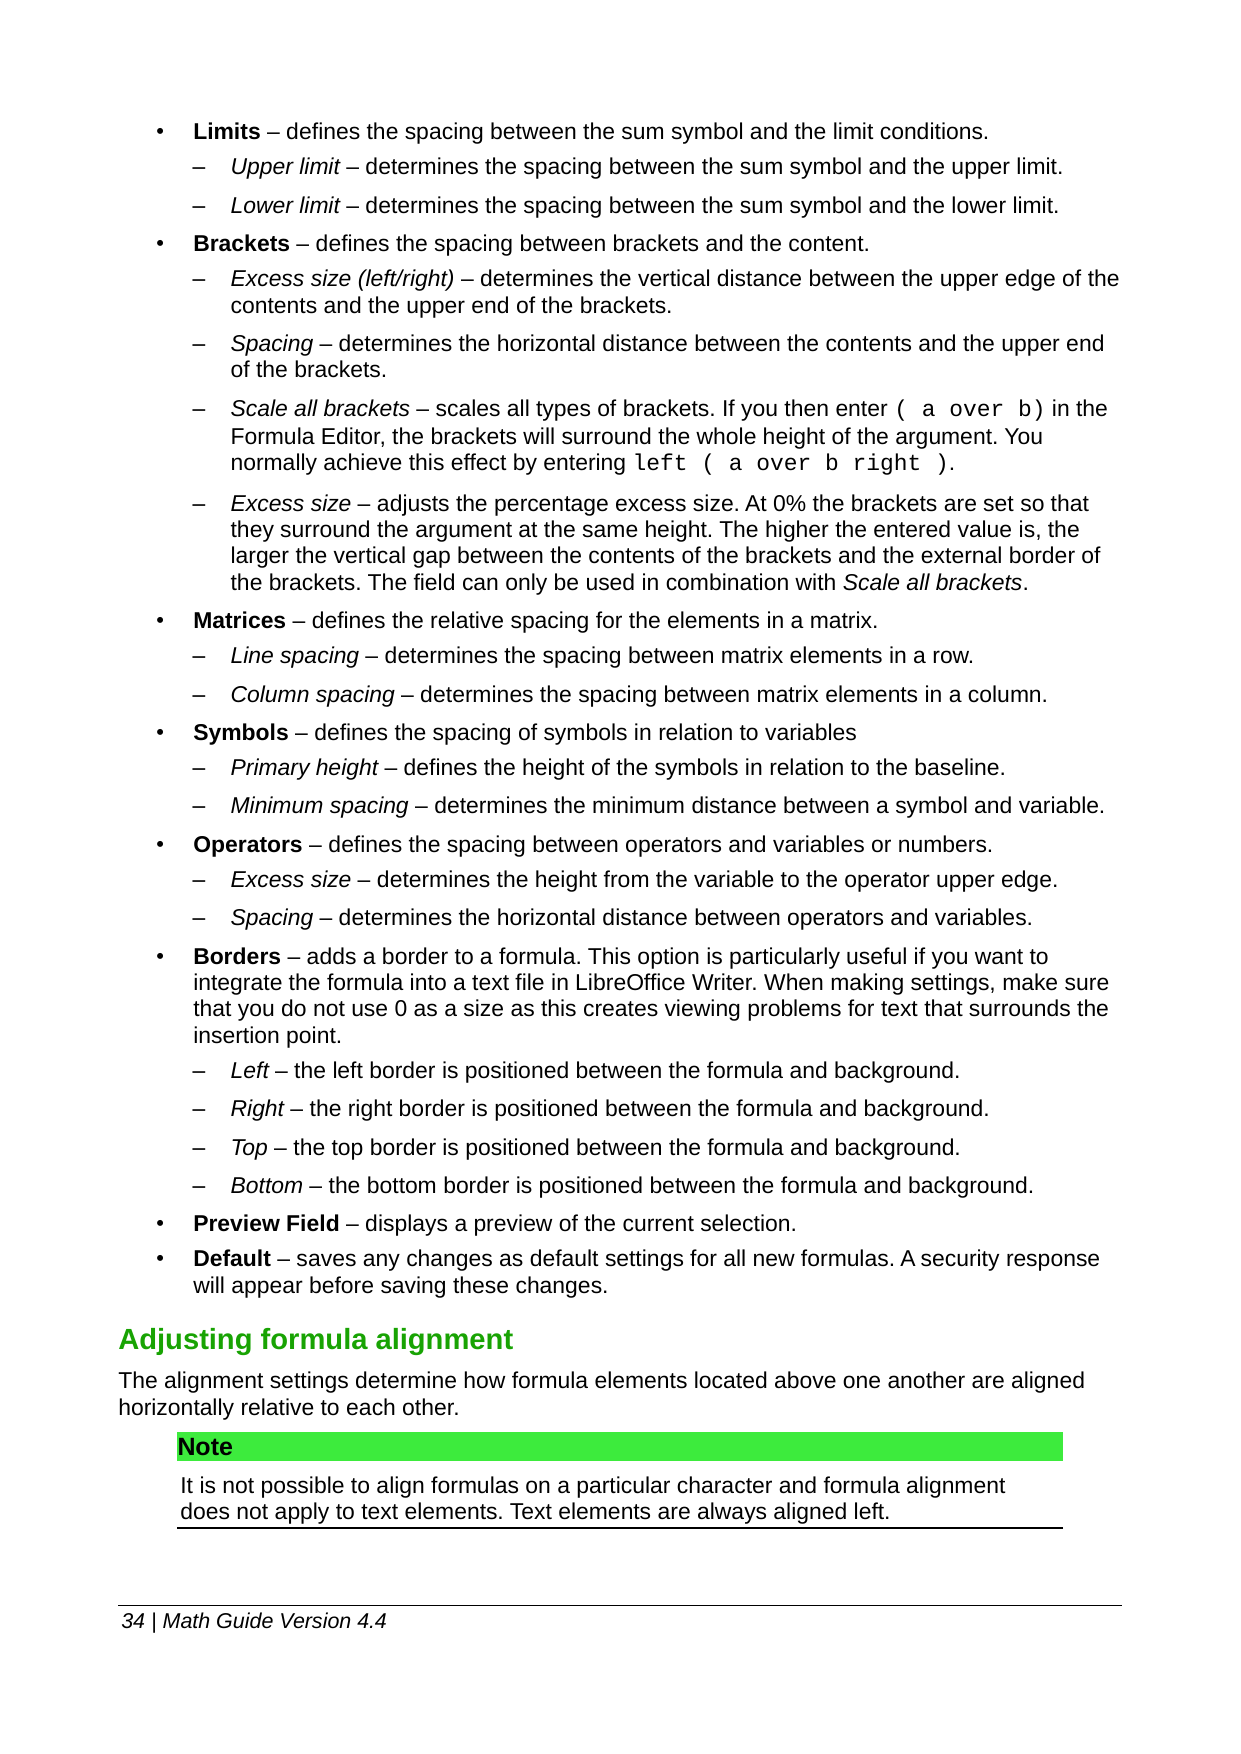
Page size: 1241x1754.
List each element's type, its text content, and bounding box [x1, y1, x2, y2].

list Column spacing – determines the spacing between matrix elements in a column. [192, 681, 1122, 707]
list Preview Field – displays a preview of the current selection. [156, 1210, 1122, 1237]
subtitle Note [177, 1432, 1063, 1461]
list Left – the left border is positioned between the formula and background. [192, 1057, 1122, 1083]
list Lower limit – determines the spacing between the sum symbol and the lower limit. [192, 192, 1122, 218]
list Default – saves any changes as default settings for all new formulas. A security response will appear before saving these changes. [156, 1245, 1122, 1298]
text The alignment settings determine how formula elements located above one another are aligned horizontally relative to each other. [118, 1367, 1122, 1420]
list Matrices – defines the relative spacing for the elements in a matrix. [156, 607, 1122, 633]
list Brackets – defines the spacing between brackets and the content. [156, 230, 1122, 256]
list Symbols – defines the spacing of symbols in relation to variables [156, 719, 1122, 745]
list Excess size (left/right) – determines the vertical distance between the upper edge of the contents and the upper end of the brackets. [192, 265, 1122, 318]
list Excess size – determines the height from the variable to the operator upper edge. [192, 866, 1122, 892]
list Right – the right border is positioned between the formula and background. [192, 1095, 1122, 1122]
list Bottom – the bottom border is positioned between the formula and background. [192, 1172, 1122, 1198]
list Minimum spacing – determines the minimum distance between a symbol and variable. [192, 792, 1122, 819]
list Excess size – adjusts the percentage excess size. At 0% the brackets are set so that they surround the argument at the same height. The higher the entered value is, the larger the vertical gap between the contents of the brackets and the external border of the brackets. The field can only be used in combination with Scale all brackets. [192, 489, 1122, 595]
subtitle Adjusting formula alignment [118, 1322, 1122, 1355]
list Top – the top border is positioned between the formula and background. [192, 1133, 1122, 1160]
list Limits – defines the spacing between the sum symbol and the limit conditions. [156, 118, 1122, 144]
list Spacing – determines the horizontal distance between operators and variables. [192, 904, 1122, 931]
text It is not possible to align formulas on a particular character and formula alignment does not apply to text elements. Text elements are always aligned left. [177, 1468, 1063, 1527]
list Operators – defines the spacing between operators and variables or numbers. [156, 831, 1122, 857]
list Line spacing – determines the spacing between matrix elements in a row. [192, 642, 1122, 668]
list Spacing – determines the horizontal distance between the contents and the upper end of the brackets. [192, 330, 1122, 383]
list Scale all brackets – scales all types of brackets. If you then enter ( a over b) in the Formula Editor, the brackets will surround the whole height of the argument. You normally achieve this effect by entering left ( a over b right ). [192, 394, 1122, 478]
list Primary height – defines the height of the symbols in relation to the baseline. [192, 754, 1122, 780]
list Upper limit – determines the spacing between the sum symbol and the upper limit. [192, 153, 1122, 180]
list Borders – adds a border to a formula. This option is particularly useful if you want to integrate the formula into a text file in LibreOffice Writer. When making settings, make sure that you do not use 0 as a size as this creates viewing problems for text that surrounds the insertion point. [156, 943, 1122, 1048]
